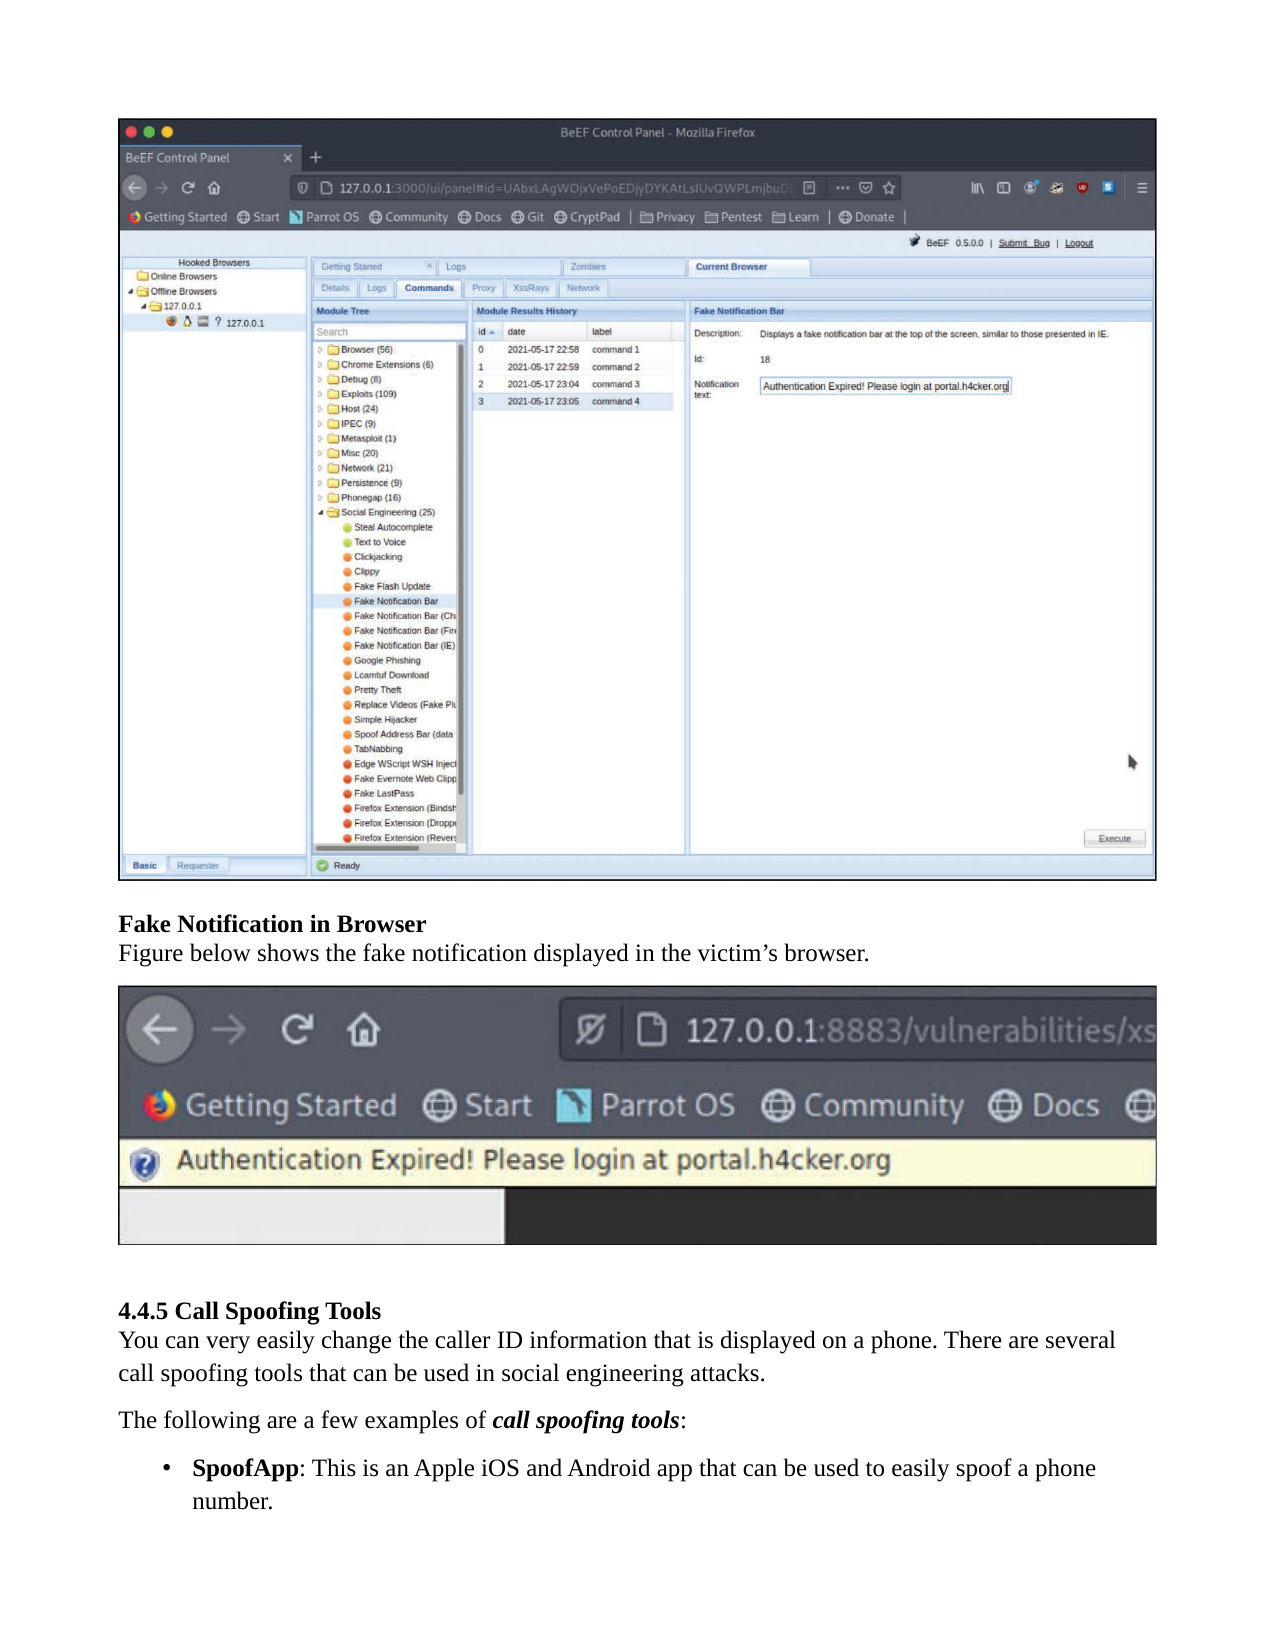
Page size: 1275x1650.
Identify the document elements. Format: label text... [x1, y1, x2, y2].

list SpoofApp: This is an Apple iOS and Android app that can be used to easily spoof a phone number. [162, 1453, 1157, 1515]
text Figure below shows the fake notification displayed in the victim’s browser. [118, 938, 1157, 966]
text Fake Notification in Browser [118, 909, 1157, 938]
picture [118, 985, 1157, 1245]
text The following are a few examples of call spoofing tools: [118, 1405, 1157, 1434]
text 4.4.5 Call Spoofing Tools [118, 1296, 1157, 1325]
picture [118, 118, 1157, 881]
text You can very easily change the caller ID information that is displayed on a phone. There are several call spoofing tools that can be used in social engineering attacks. [118, 1325, 1157, 1387]
